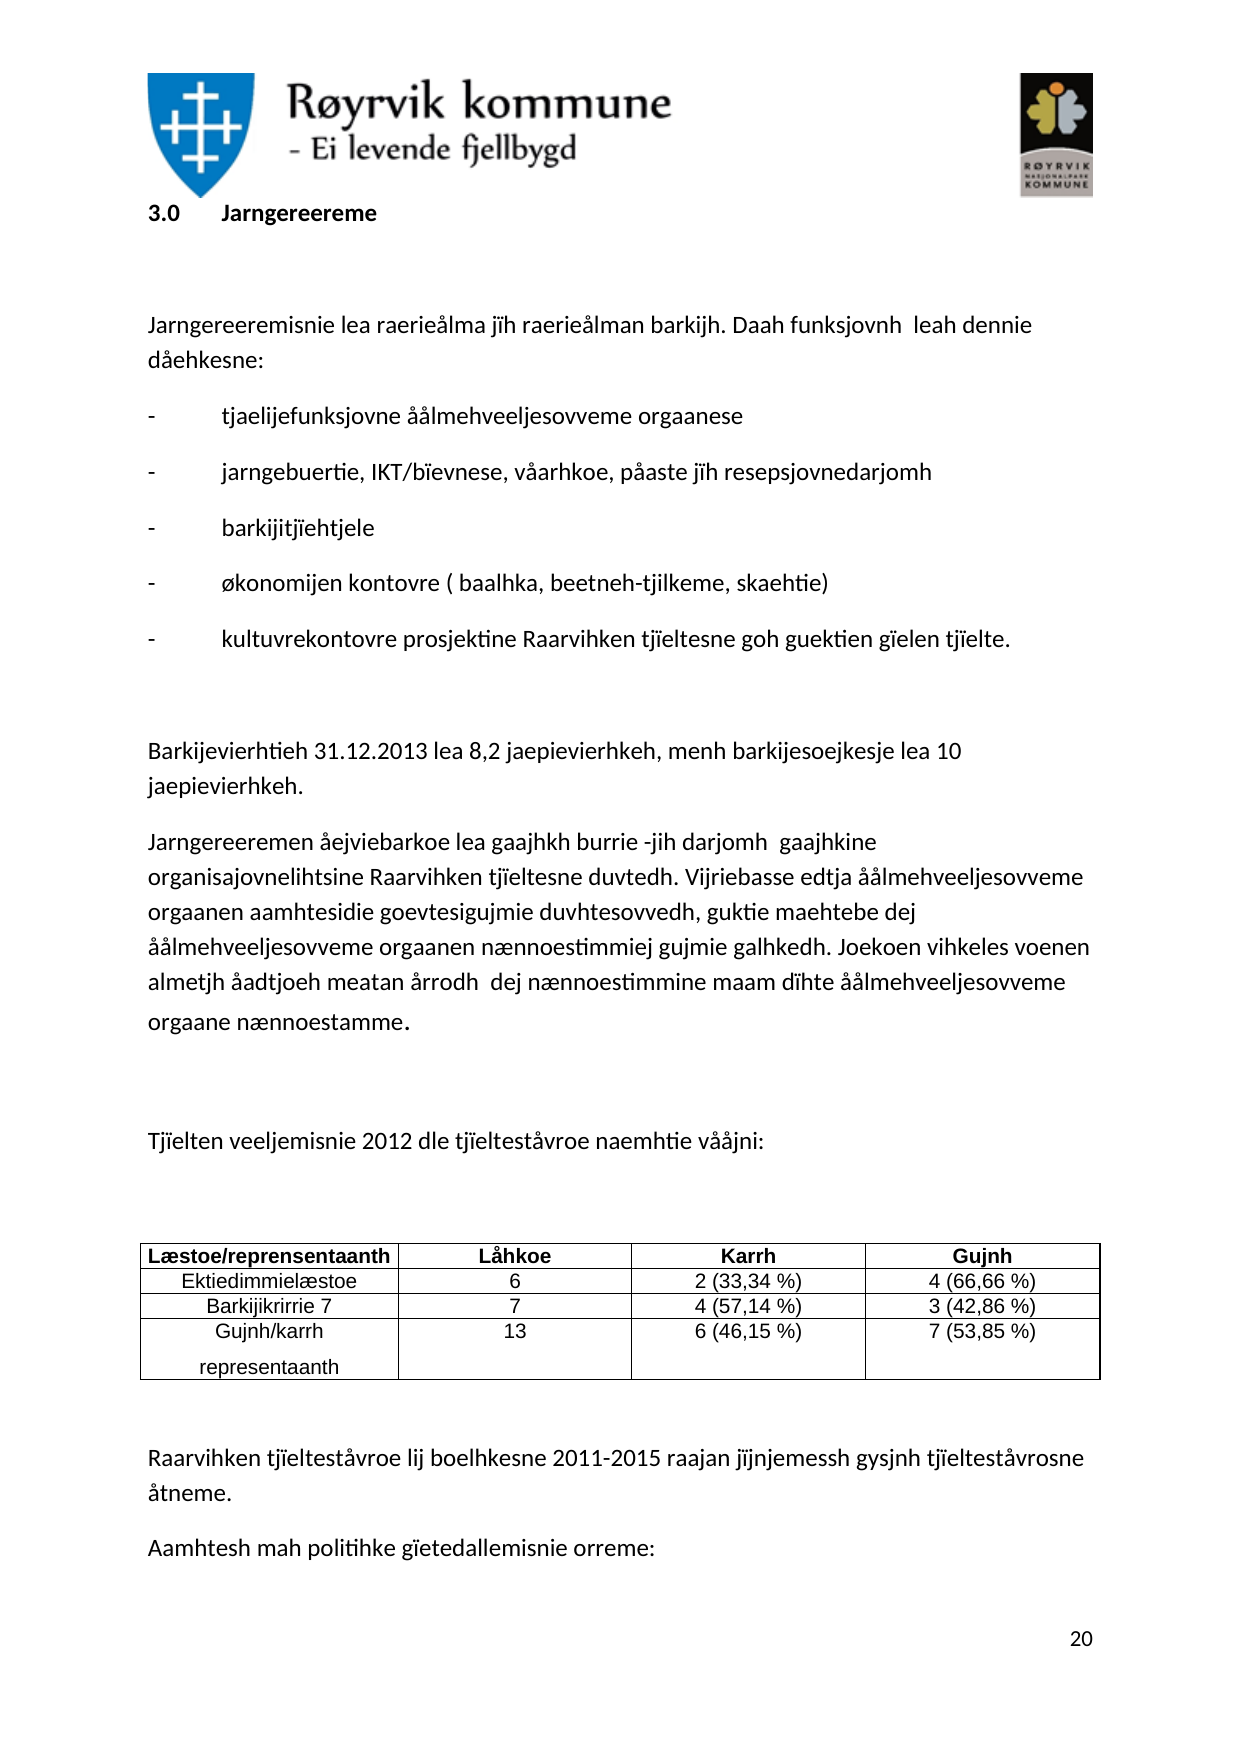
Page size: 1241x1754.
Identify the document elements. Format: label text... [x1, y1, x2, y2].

table_cell 3 (42,86 %) [866, 1294, 1099, 1318]
table_cell Ektiedimmielæstoe [141, 1269, 398, 1293]
table_header Læstoe/reprensentaanth [141, 1244, 398, 1268]
table_header Låhkoe [399, 1244, 631, 1268]
table_header Karrh [632, 1244, 865, 1268]
text Tjïelten veeljemisnie 2012 dle tjïelteståvroe naemhtie vååjni: [148, 1125, 1093, 1156]
table_header Gujnh [866, 1244, 1099, 1268]
text - økonomijen kontovre ( baalhka, beetneh-tjilkeme, skaehtie) [148, 568, 1093, 598]
text - kultuvrekontovre prosjektine Raarvihken tjïeltesne goh guektien gïelen tjïelte. [148, 623, 1093, 654]
table_cell 6 [399, 1269, 631, 1293]
table_cell 4 (66,66 %) [866, 1269, 1099, 1293]
text - barkijitjïehtjele [148, 512, 1093, 542]
table_cell 7 [399, 1294, 631, 1318]
text 3.0 Jarngereereme [148, 198, 1093, 228]
table_cell 6 (46,15 %) [632, 1319, 865, 1379]
picture [147, 73, 1093, 198]
text Raarvihken tjïelteståvroe lij boelhkesne 2011-2015 raajan jïjnjemessh gysjnh tjïelteståvrosne åtneme. [148, 1442, 1093, 1507]
text - tjaelijefunksjovne åålmehveeljesovveme orgaanese [148, 400, 1093, 431]
text - jarngebuertie, IKT/bïevnese, våarhkoe, påaste jïh resepsjovnedarjomh [148, 456, 1093, 486]
table_cell 7 (53,85 %) [866, 1319, 1099, 1379]
text Jarngereeremisnie lea raerieålma jïh raerieålman barkijh. Daah funksjovnh leah dennie dåehkesne: [148, 309, 1093, 375]
text Aamhtesh mah politihke gïetedallemisnie orreme: [148, 1532, 1093, 1563]
table_cell 2 (33,34 %) [632, 1269, 865, 1293]
text Jarngereeremen åejviebarkoe lea gaajhkh burrie -jih darjomh gaajhkine organisajovnelihtsine Raarvihken tjïeltesne duvtedh. Vijriebasse edtja åålmehveeljesovveme orgaanen aamhtesidie goevtesigujmie duvhtesovvedh, guktie maehtebe dej åålmehveeljesovveme orgaanen nænnoestimmiej gujmie galhkedh. Joekoen vihkeles voenen almetjh åadtjoeh meatan årrodh dej nænnoestimmine maam dïhte åålmehveeljesovveme orgaane nænnoestamme. [148, 826, 1093, 1037]
table_cell Gujnh/karrh representaanth [141, 1319, 398, 1379]
text Barkijevierhtieh 31.12.2013 lea 8,2 jaepievierhkeh, menh barkijesoejkesje lea 10 jaepievierhkeh. [148, 735, 1093, 801]
table_cell 13 [399, 1319, 631, 1379]
table_cell Barkijikrirrie 7 [141, 1294, 398, 1318]
table_cell 4 (57,14 %) [632, 1294, 865, 1318]
